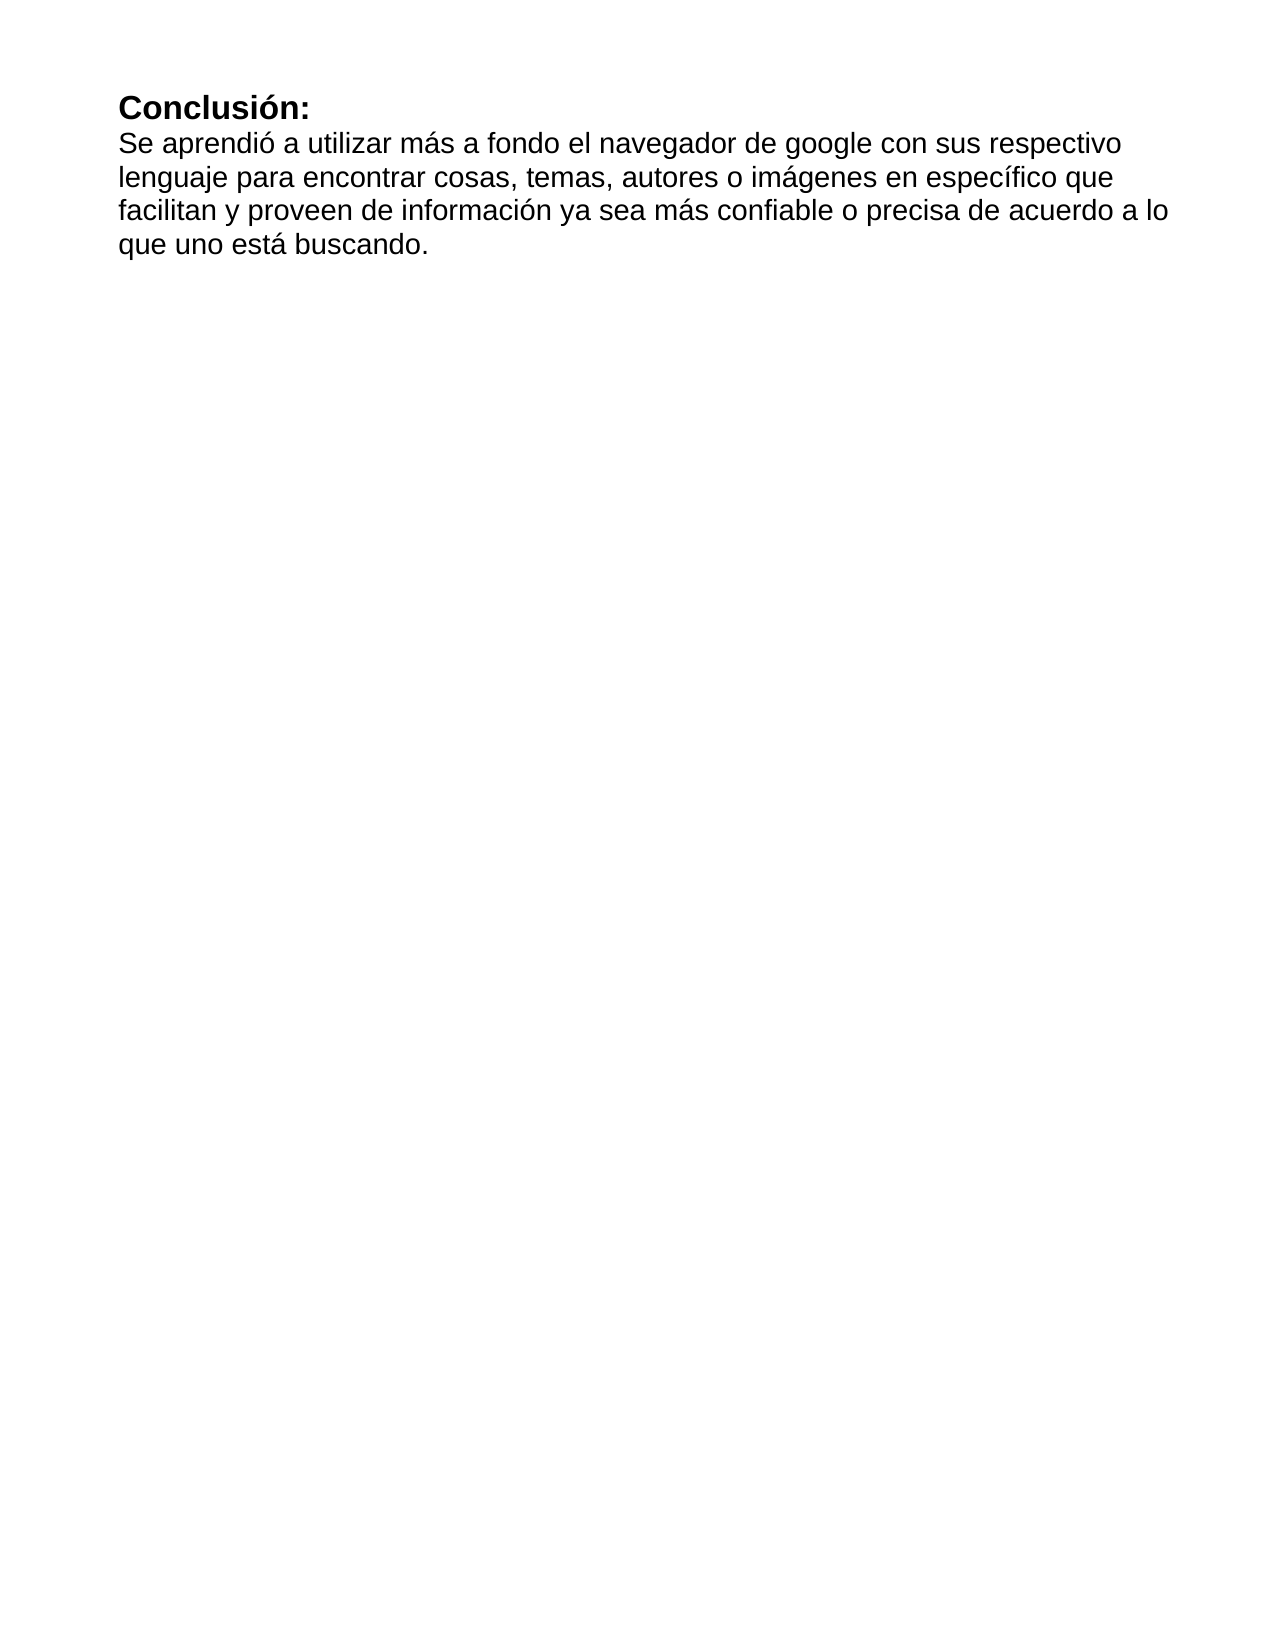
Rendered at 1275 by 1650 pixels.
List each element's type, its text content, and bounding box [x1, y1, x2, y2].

text Se aprendió a utilizar más a fondo el navegador de google con sus respectivo lenguaje para encontrar cosas, temas, autores o imágenes en específico que facilitan y proveen de información ya sea más confiable o precisa de acuerdo a lo que uno está buscando. [118, 126, 1205, 261]
text Conclusión: [118, 88, 1205, 126]
